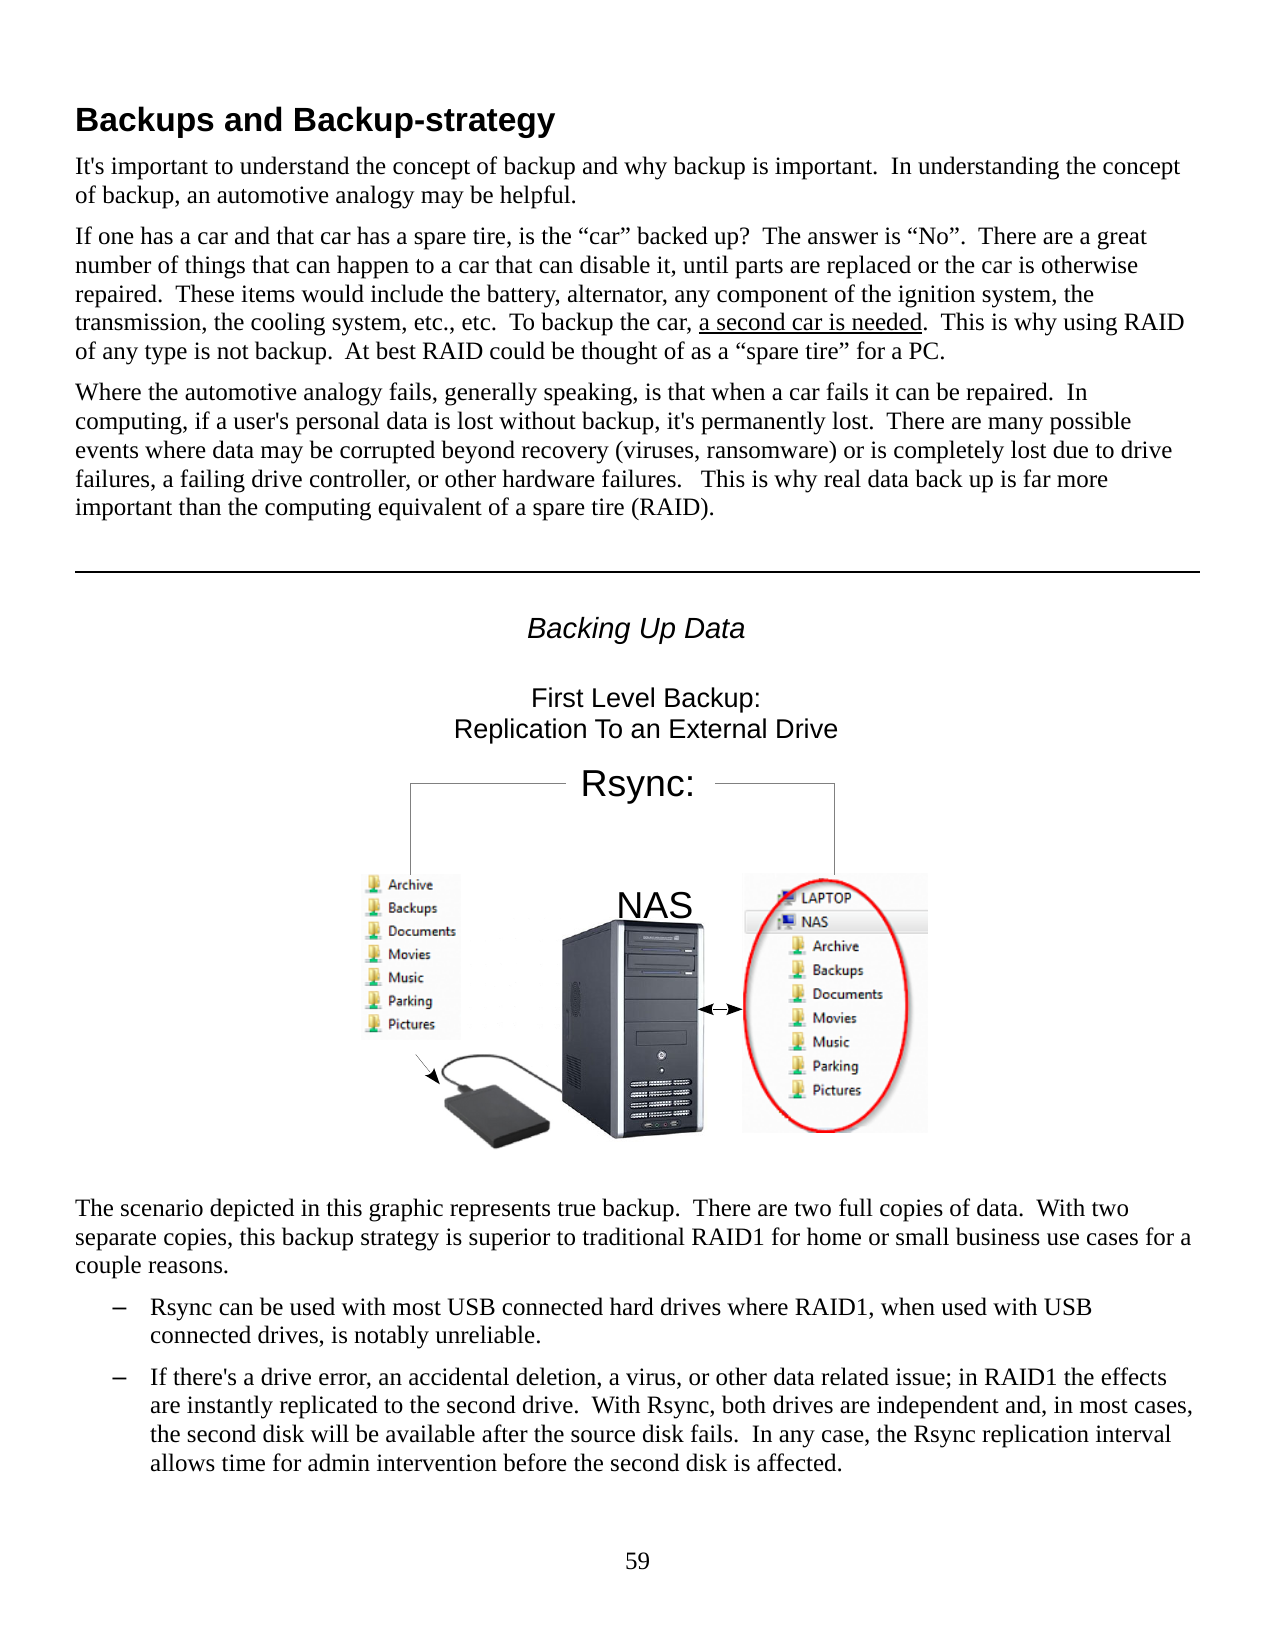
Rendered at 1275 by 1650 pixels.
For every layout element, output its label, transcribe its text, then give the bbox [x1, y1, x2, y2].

list If there's a drive error, an accidental deletion, a virus, or other data related issue; in RAID1 the effects are instantly replicated to the second drive. With Rsync, both drives are independent and, in most cases, the second disk will be available after the source disk fails. In any case, the Rsync replication interval allows time for admin intervention before the second disk is affected. [112, 1362, 1200, 1477]
subtitle Backups and Backup-strategy [75, 100, 1200, 139]
picture [361, 873, 710, 1150]
text If one has a car and that car has a spare tire, is the “car” backed up? The answer is “No”. There are a great number of things that can happen to a car that can disable it, until parts are replaced or the car is otherwise repaired. These items would include the battery, alternator, any component of the ignition system, the transmission, the cooling system, etc., etc. To backup the car, a second car is needed. This is why using RAID of any type is not backup. At best RAID could be thought of as a “spare tire” for a PC. [75, 221, 1200, 365]
subtitle Backing Up Data [75, 611, 1200, 644]
picture [742, 873, 928, 1133]
list Rsync can be used with most USB connected hard drives where RAID1, when used with USB connected drives, is notably unreliable. [112, 1292, 1200, 1349]
text Where the automotive analogy fails, generally speaking, is that when a car fails it can be repaired. In computing, if a user's personal data is lost without backup, it's permanently lost. There are many possible events where data may be corrupted beyond recovery (viruses, ransomware) or is completely lost due to drive failures, a failing drive controller, or other hardware failures. This is why real data back up is far more important than the computing equivalent of a spare tire (RAID). [75, 377, 1200, 521]
text The scenario depicted in this graphic represents true backup. There are two full copies of data. With two separate copies, this backup strategy is superior to traditional RAID1 for home or small business use cases for a couple reasons. [75, 1193, 1200, 1279]
text It's important to understand the concept of backup and why backup is important. In understanding the concept of backup, an automotive analogy may be helpful. [75, 151, 1200, 209]
